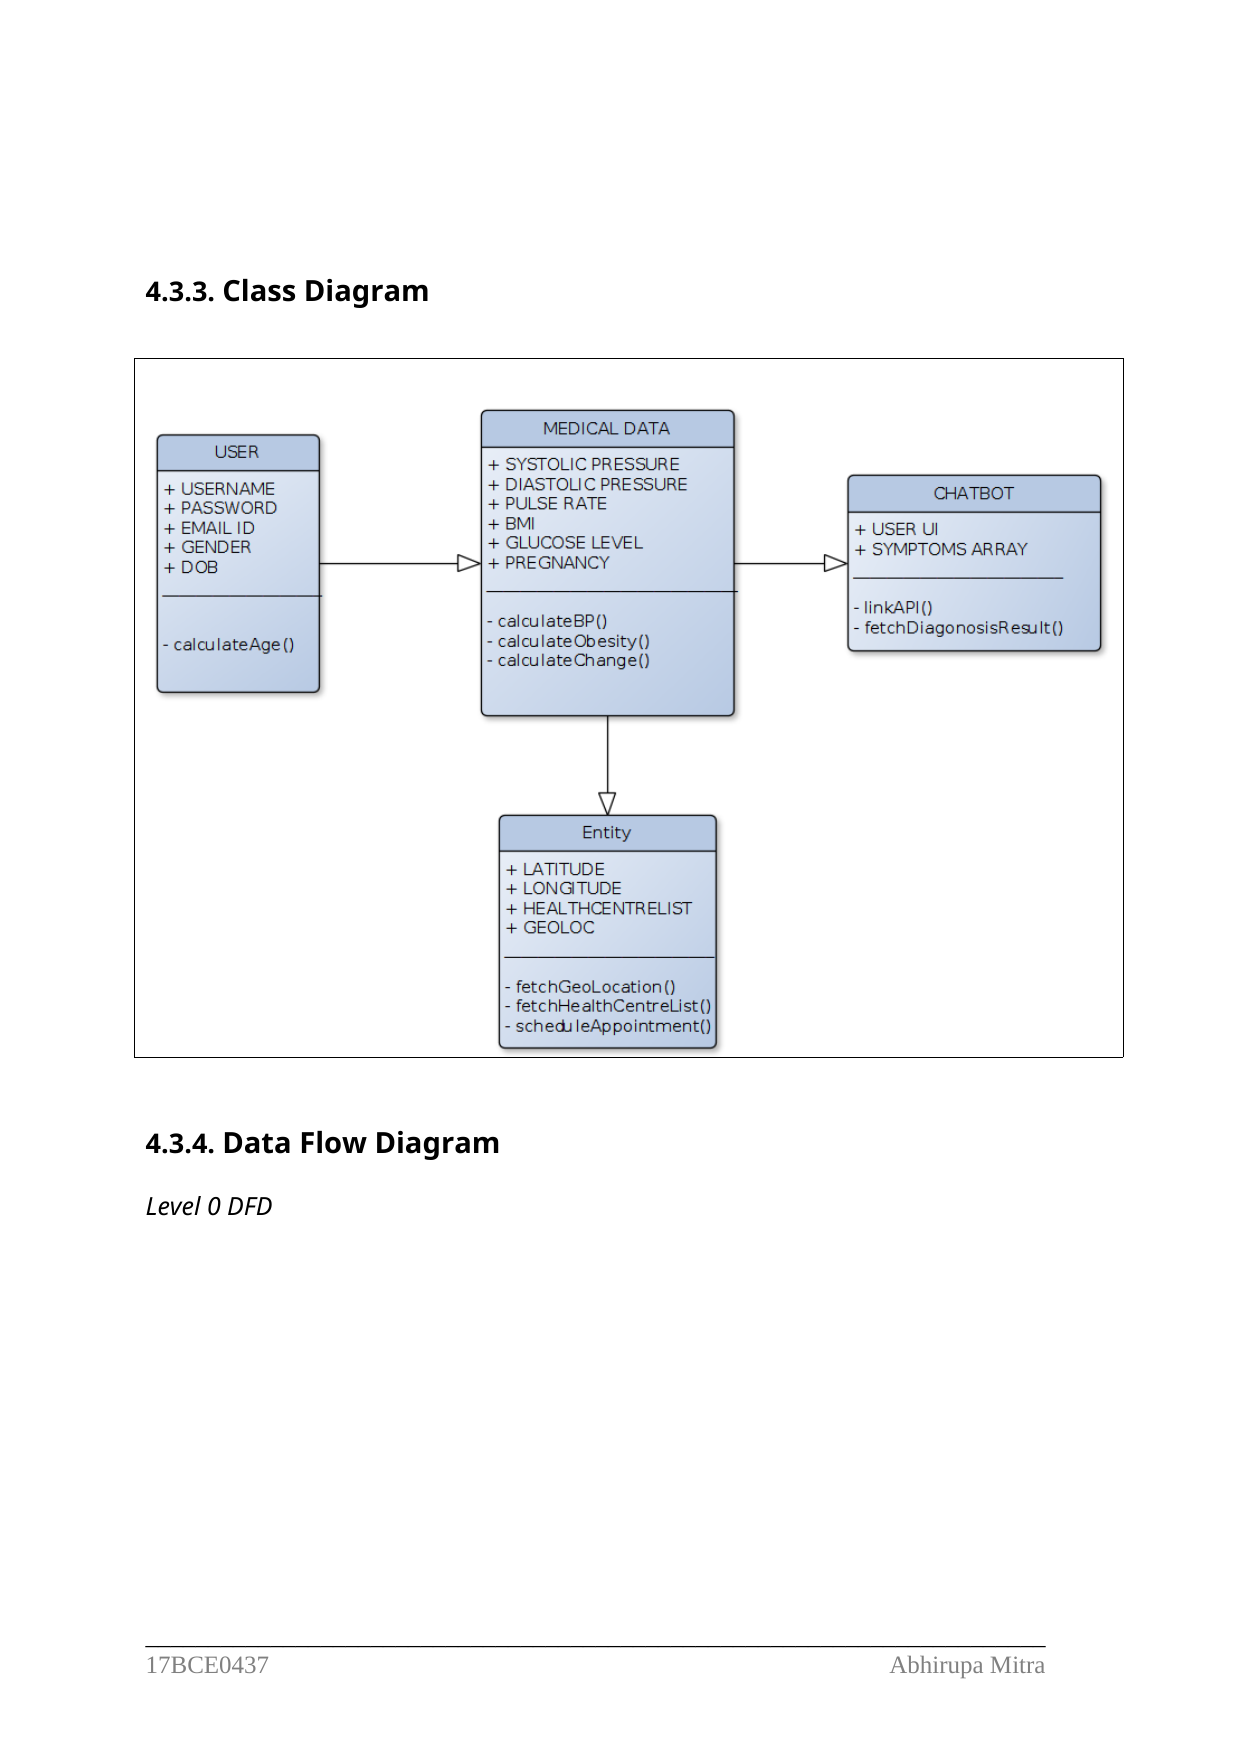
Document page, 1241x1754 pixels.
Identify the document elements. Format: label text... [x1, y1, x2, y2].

picture [135, 359, 504, 1057]
text 4.3.3. Class Diagram [145, 270, 1090, 310]
text 4.3.4. Data Flow Diagram [145, 1122, 1090, 1162]
text Level 0 DFD [145, 1189, 1090, 1223]
